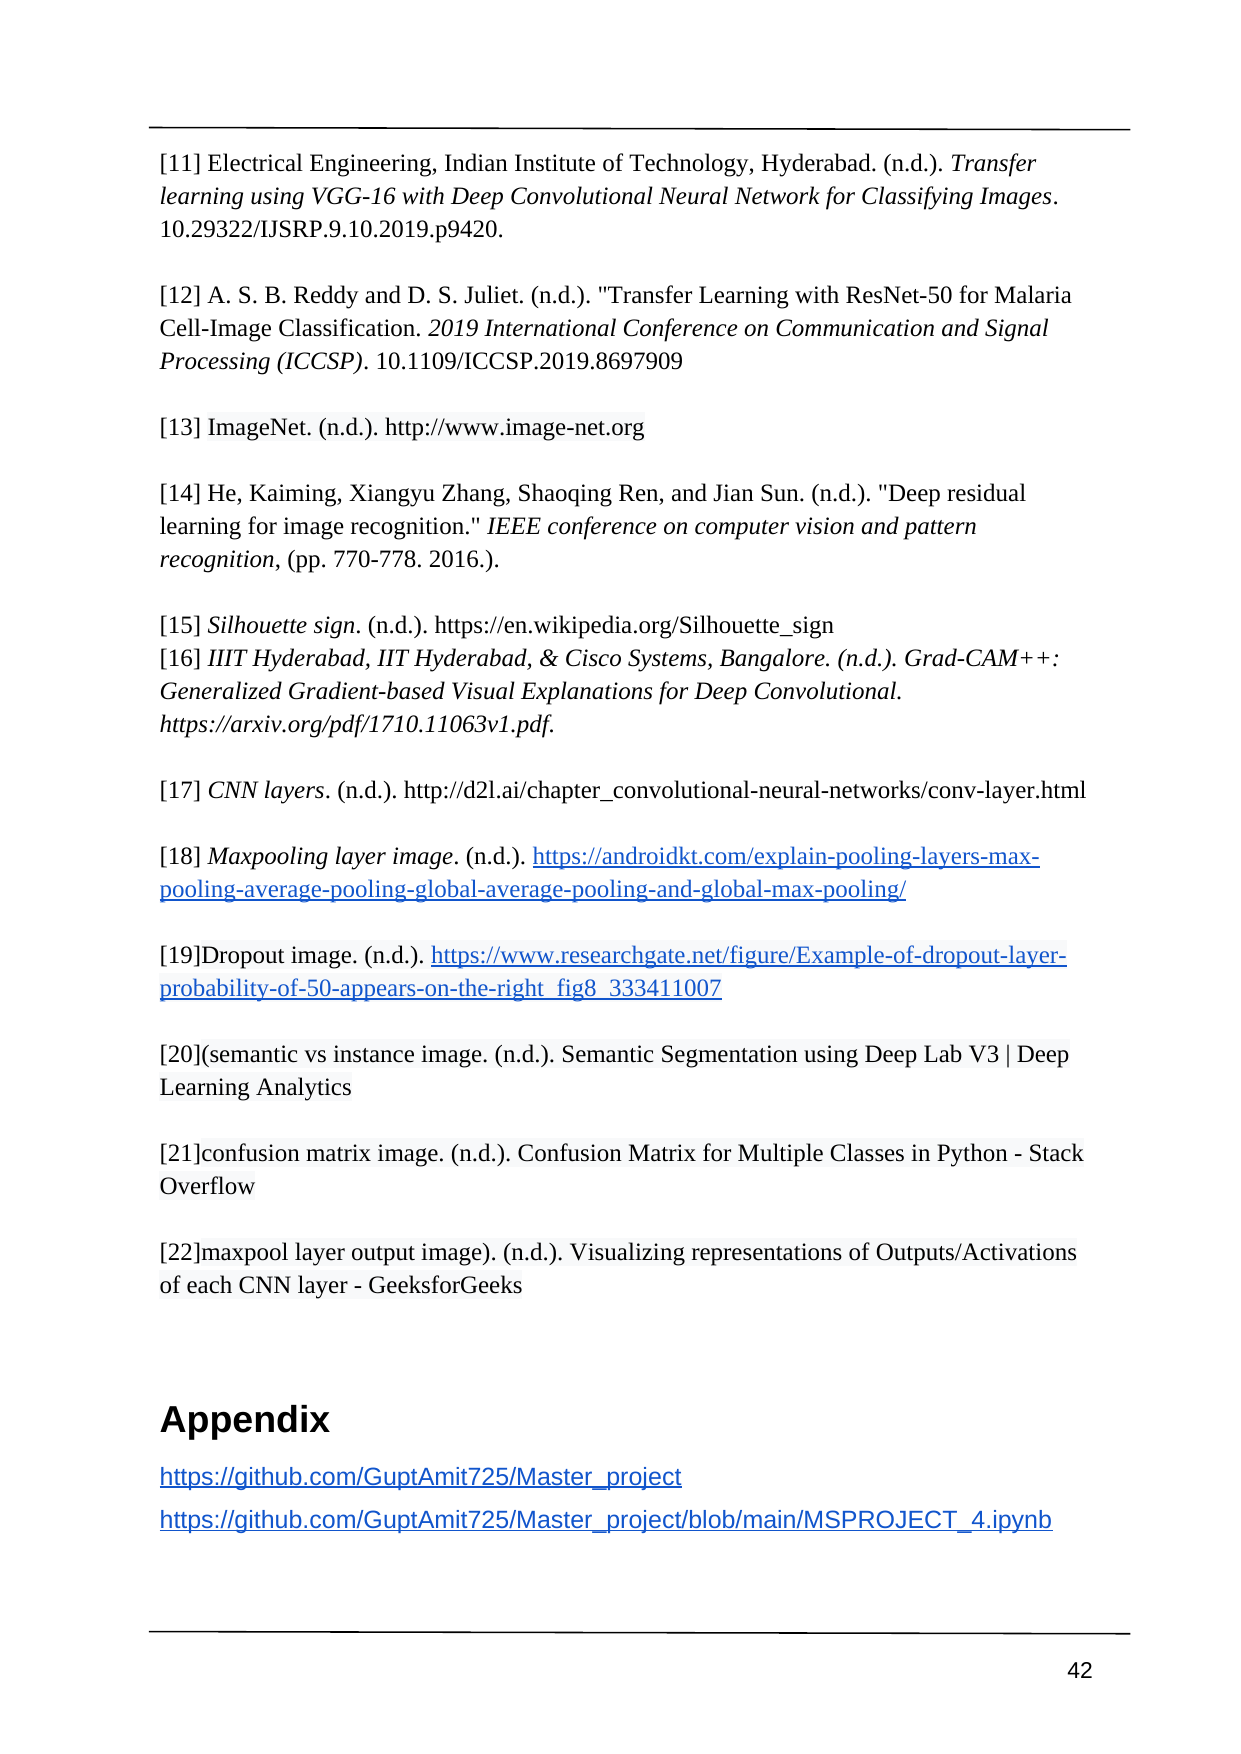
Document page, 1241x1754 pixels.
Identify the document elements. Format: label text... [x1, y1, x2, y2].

text Appendix [159, 1397, 1092, 1440]
text [18] Maxpooling layer image. (n.d.). https://androidkt.com/explain-pooling-layers-max-pooling-average-pooling-global-average-pooling-and-global-max-pooling/ [159, 841, 1092, 903]
text [22]maxpool layer output image). (n.d.). Visualizing representations of Outputs/Activations of each CNN layer - GeeksforGeeks [159, 1237, 1092, 1299]
text [19]Dropout image. (n.d.). https://www.researchgate.net/figure/Example-of-dropout-layer-probability-of-50-appears-on-the-right_fig8_333411007 [159, 940, 1092, 1002]
text [13] ImageNet. (n.d.). http://www.image-net.org [159, 412, 1092, 441]
text [15] Silhouette sign. (n.d.). https://en.wikipedia.org/Silhouette_sign [159, 610, 1092, 639]
text [21]confusion matrix image. (n.d.). Confusion Matrix for Multiple Classes in Python - Stack Overflow [159, 1138, 1092, 1200]
text https://github.com/GuptAmit725/Master_project/blob/main/MSPROJECT_4.ipynb [159, 1504, 1092, 1533]
text [12] A. S. B. Reddy and D. S. Juliet. (n.d.). "Transfer Learning with ResNet-50 for Malaria Cell-Image Classification. 2019 International Conference on Communication and Signal Processing (ICCSP). 10.1109/ICCSP.2019.8697909 [159, 280, 1092, 374]
text [20](semantic vs instance image. (n.d.). Semantic Segmentation using Deep Lab V3 | Deep Learning Analytics [159, 1039, 1092, 1101]
text [14] He, Kaiming, Xiangyu Zhang, Shaoqing Ren, and Jian Sun. (n.d.). "Deep residual learning for image recognition." IEEE conference on computer vision and pattern recognition, (pp. 770-778. 2016.). [159, 478, 1092, 573]
text [16] IIIT Hyderabad, IIT Hyderabad, & Cisco Systems, Bangalore. (n.d.). Grad-CAM++: Generalized Gradient-based Visual Explanations for Deep Convolutional. https://arxiv.org/pdf/1710.11063v1.pdf. [159, 643, 1092, 738]
text [17] CNN layers. (n.d.). http://d2l.ai/chapter_convolutional-neural-networks/conv-layer.html [159, 775, 1092, 804]
text [11] Electrical Engineering, Indian Institute of Technology, Hyderabad. (n.d.). Transfer learning using VGG-16 with Deep Convolutional Neural Network for Classifying Images. 10.29322/IJSRP.9.10.2019.p9420. [159, 148, 1092, 242]
text https://github.com/GuptAmit725/Master_project [159, 1461, 1092, 1490]
